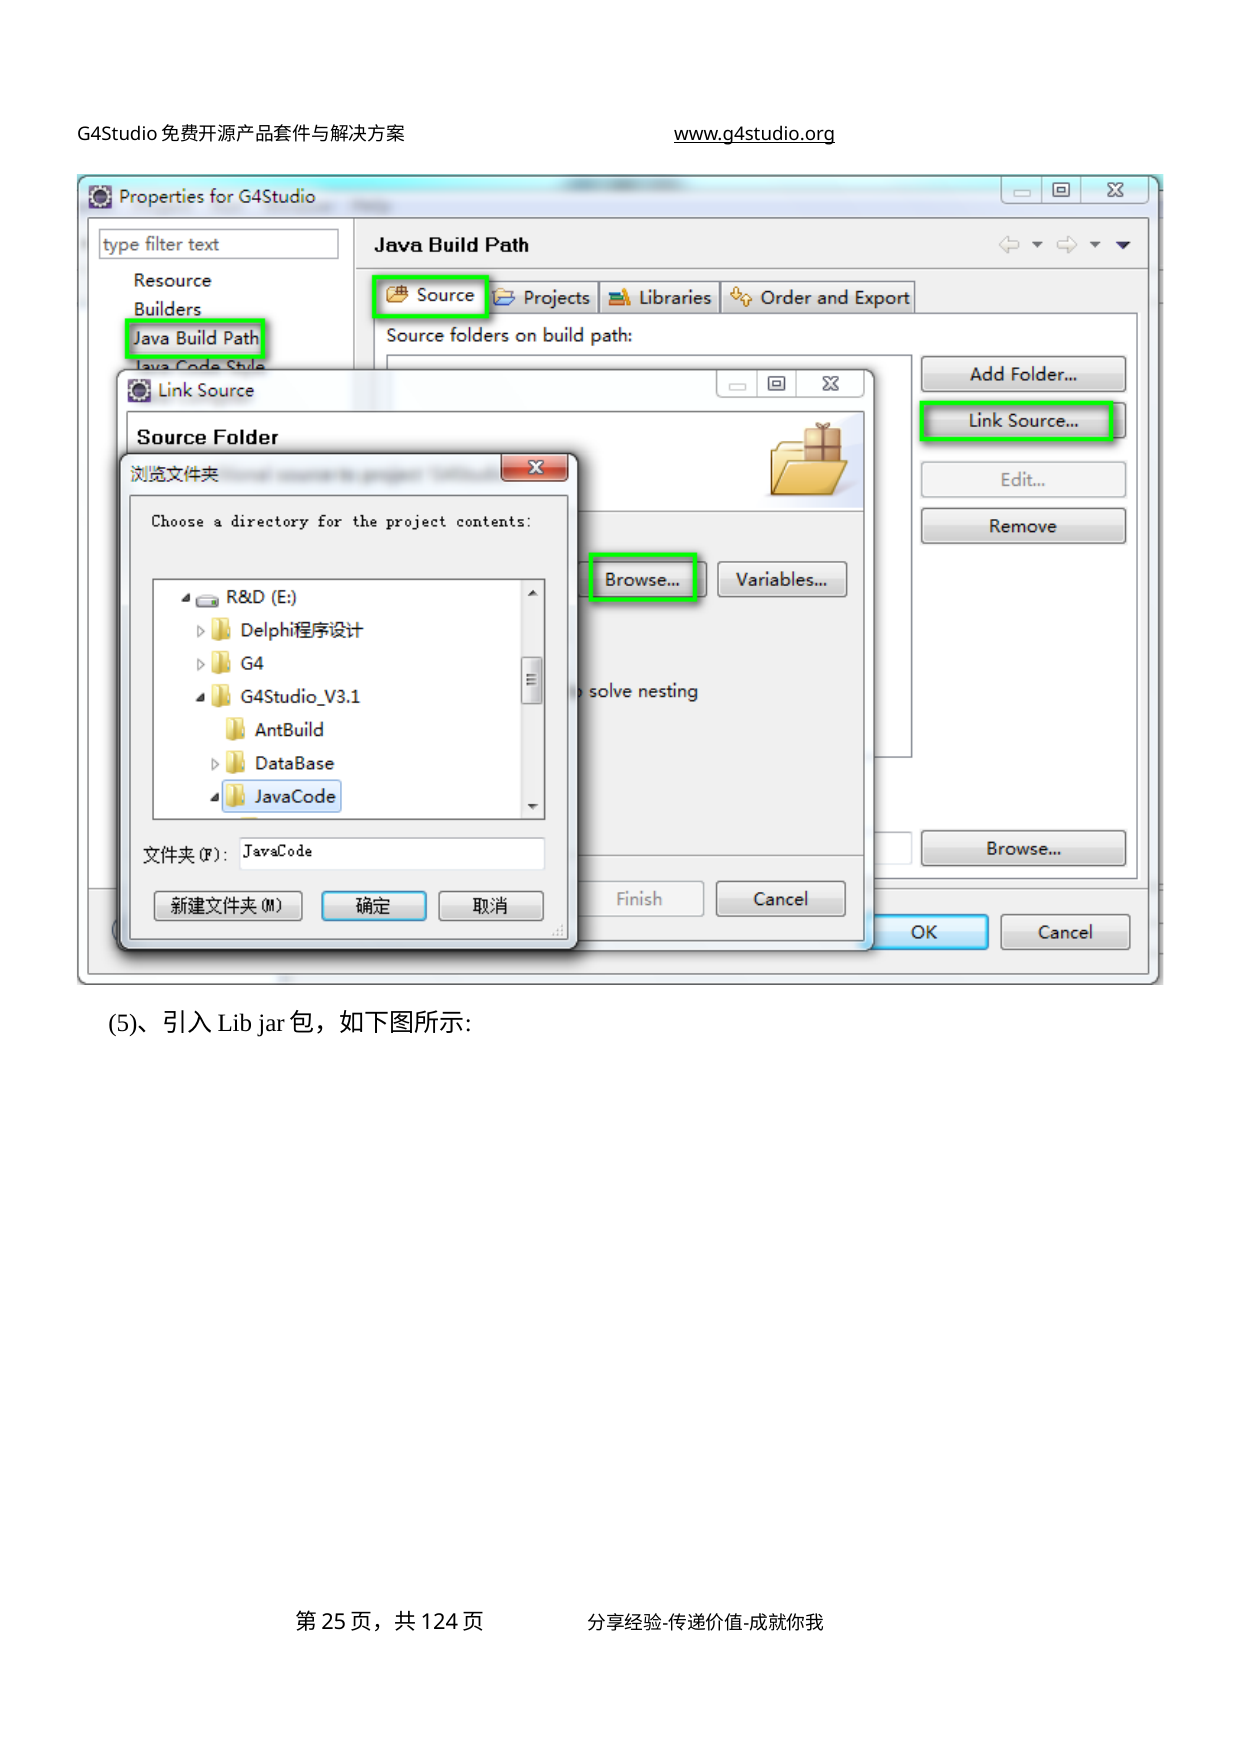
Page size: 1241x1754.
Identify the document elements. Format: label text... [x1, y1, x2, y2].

picture [76, 174, 1164, 985]
text (5)、引入Lib jar包，如下图所示: [77, 985, 1163, 1039]
